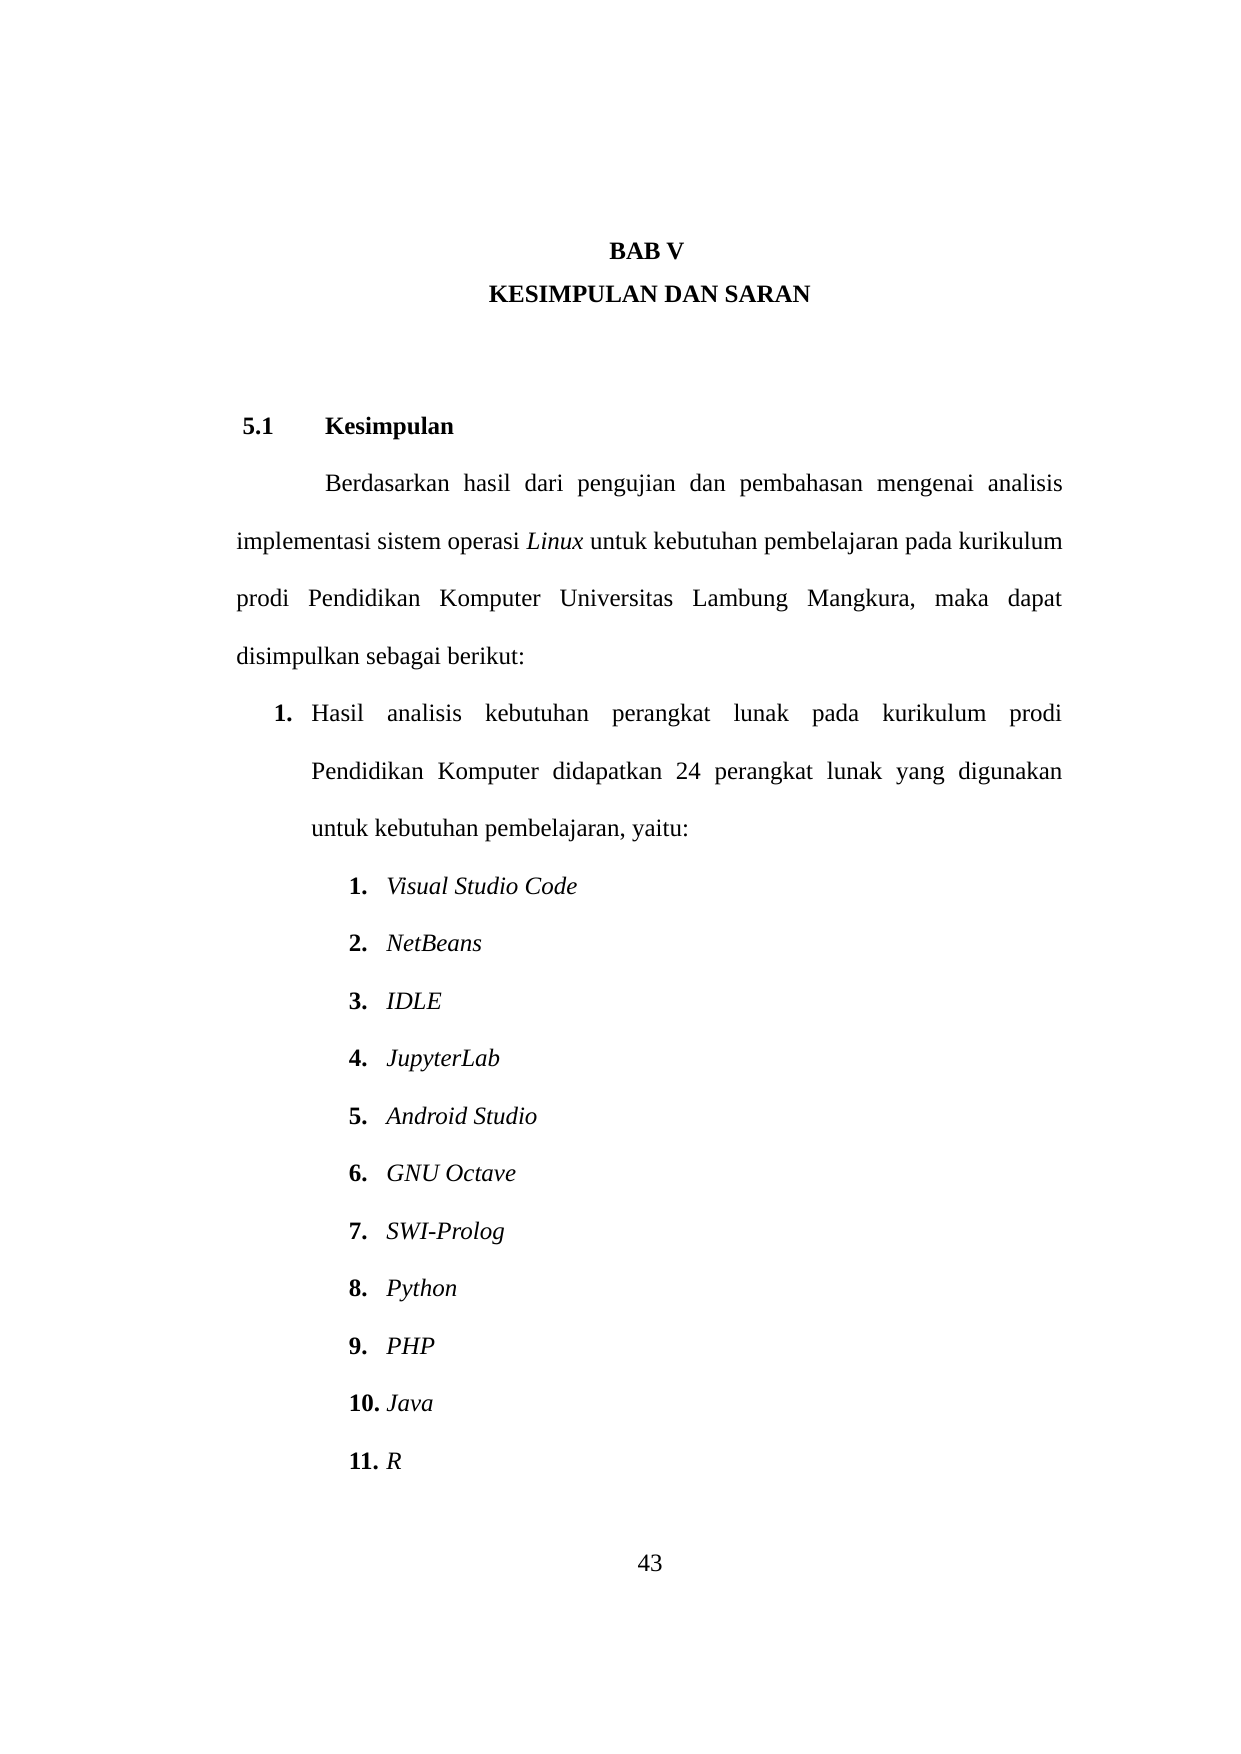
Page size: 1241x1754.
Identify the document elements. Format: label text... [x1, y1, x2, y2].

list GNU Octave [349, 1158, 1063, 1187]
text Berdasarkan hasil dari pengujian dan pembahasan mengenai analisis implementasi sistem operasi Linux untuk kebutuhan pembelajaran pada kurikulum prodi Pendidikan Komputer Universitas Lambung Mangkura, maka dapat disimpulkan sebagai berikut: [236, 468, 1063, 670]
list JupyterLab [349, 1043, 1063, 1072]
list Hasil analisis kebutuhan perangkat lunak pada kurikulum prodi Pendidikan Komputer didapatkan 24 perangkat lunak yang digunakan untuk kebutuhan pembelajaran, yaitu: [274, 698, 1063, 842]
list Java [349, 1388, 1063, 1417]
list Android Studio [349, 1101, 1063, 1130]
list IDLE [349, 986, 1063, 1015]
subtitle KESIMPULAN DAN SARAN [236, 236, 1063, 308]
list Visual Studio Code [349, 871, 1063, 900]
subtitle Kesimpulan [236, 411, 1063, 440]
list SWI-Prolog [349, 1216, 1063, 1245]
list NetBeans [349, 928, 1063, 957]
list Python [349, 1273, 1063, 1302]
list R [349, 1446, 1063, 1475]
list PHP [349, 1331, 1063, 1360]
